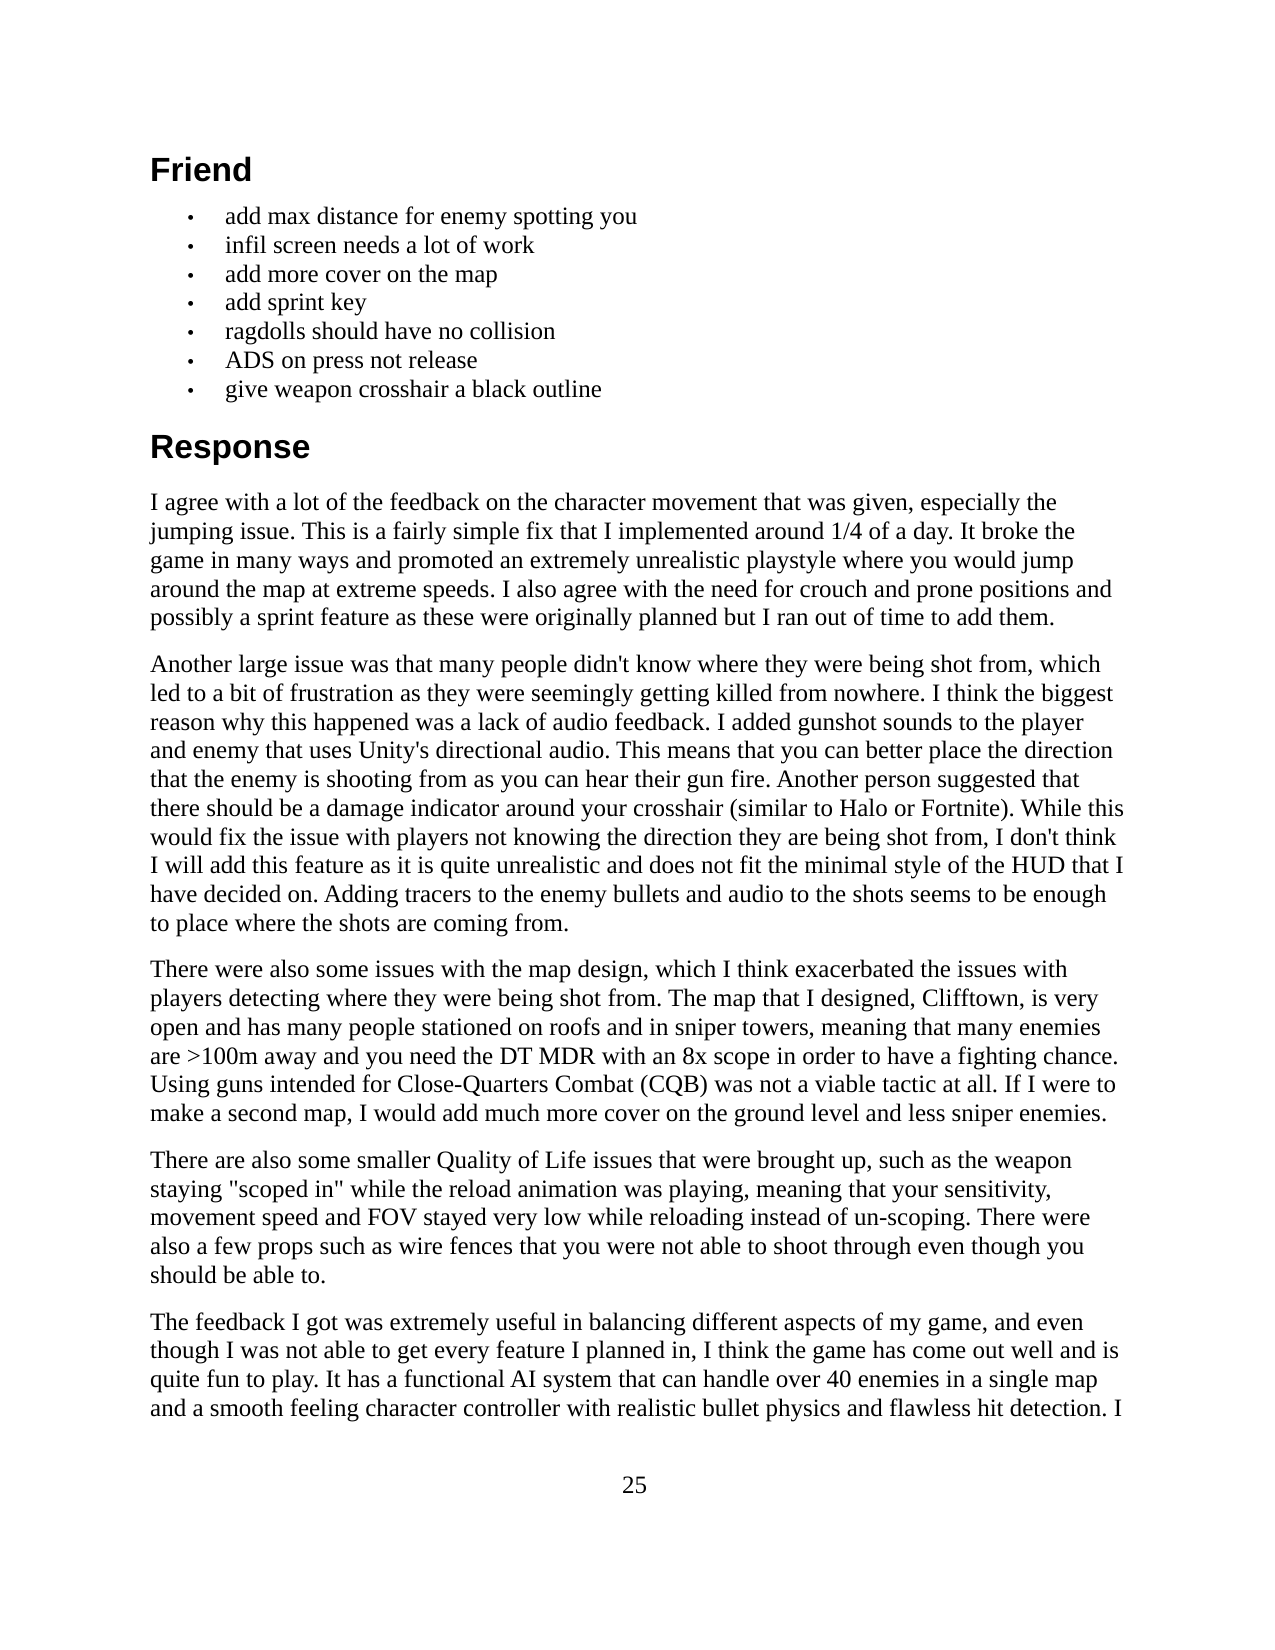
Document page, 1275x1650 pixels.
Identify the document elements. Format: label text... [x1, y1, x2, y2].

list infil screen needs a lot of work [187, 230, 1125, 259]
subtitle Friend [150, 150, 1125, 189]
text I agree with a lot of the feedback on the character movement that was given, especially the jumping issue. This is a fairly simple fix that I implemented around 1/4 of a day. It broke the game in many ways and promoted an extremely unrealistic playstyle where you would jump around the map at extreme speeds. I also agree with the need for crouch and prone positions and possibly a sprint feature as these were originally planned but I ran out of time to add them. [150, 487, 1125, 631]
text The feedback I got was extremely useful in balancing different aspects of my game, and even though I was not able to get every feature I planned in, I think the game has come out well and is quite fun to play. It has a functional AI system that can handle over 40 enemies in a single map and a smooth feeling character controller with realistic bullet physics and flawless hit detection. I [150, 1307, 1125, 1422]
text There are also some smaller Quality of Life issues that were brought up, such as the weapon staying "scoped in" while the reload animation was playing, meaning that your sensitivity, movement speed and FOV stayed very low while reloading instead of un-scoping. There were also a few props such as wire fences that you were not able to shoot through even though you should be able to. [150, 1145, 1125, 1289]
list add max distance for enemy spotting you [187, 201, 1125, 230]
subtitle Response [150, 427, 1125, 466]
list ADS on press not release [187, 345, 1125, 374]
list add sprint key [187, 287, 1125, 316]
list add more cover on the map [187, 259, 1125, 287]
text Another large issue was that many people didn't know where they were being shot from, which led to a bit of frustration as they were seemingly getting killed from nowhere. I think the biggest reason why this happened was a lack of audio feedback. I added gunshot sounds to the player and enemy that uses Unity's directional audio. This means that you can better place the direction that the enemy is shooting from as you can hear their gun fire. Another person suggested that there should be a damage indicator around your crosshair (similar to Halo or Fortnite). While this would fix the issue with players not knowing the direction they are being shot from, I don't think I will add this feature as it is quite unrealistic and does not fit the minimal style of the HUD that I have decided on. Adding tracers to the enemy bullets and audio to the shots seems to be enough to place where the shots are coming from. [150, 649, 1125, 937]
list ragdolls should have no collision [187, 316, 1125, 345]
text There were also some issues with the map design, which I think exacerbated the issues with players detecting where they were being shot from. The map that I designed, Clifftown, is very open and has many people stationed on roofs and in sniper towers, meaning that many enemies are >100m away and you need the DT MDR with an 8x scope in order to have a fighting chance. Using guns intended for Close-Quarters Combat (CQB) was not a viable tactic at all. If I were to make a second map, I would add much more cover on the ground level and less sniper enemies. [150, 954, 1125, 1127]
list give weapon crosshair a black outline [187, 374, 1125, 402]
